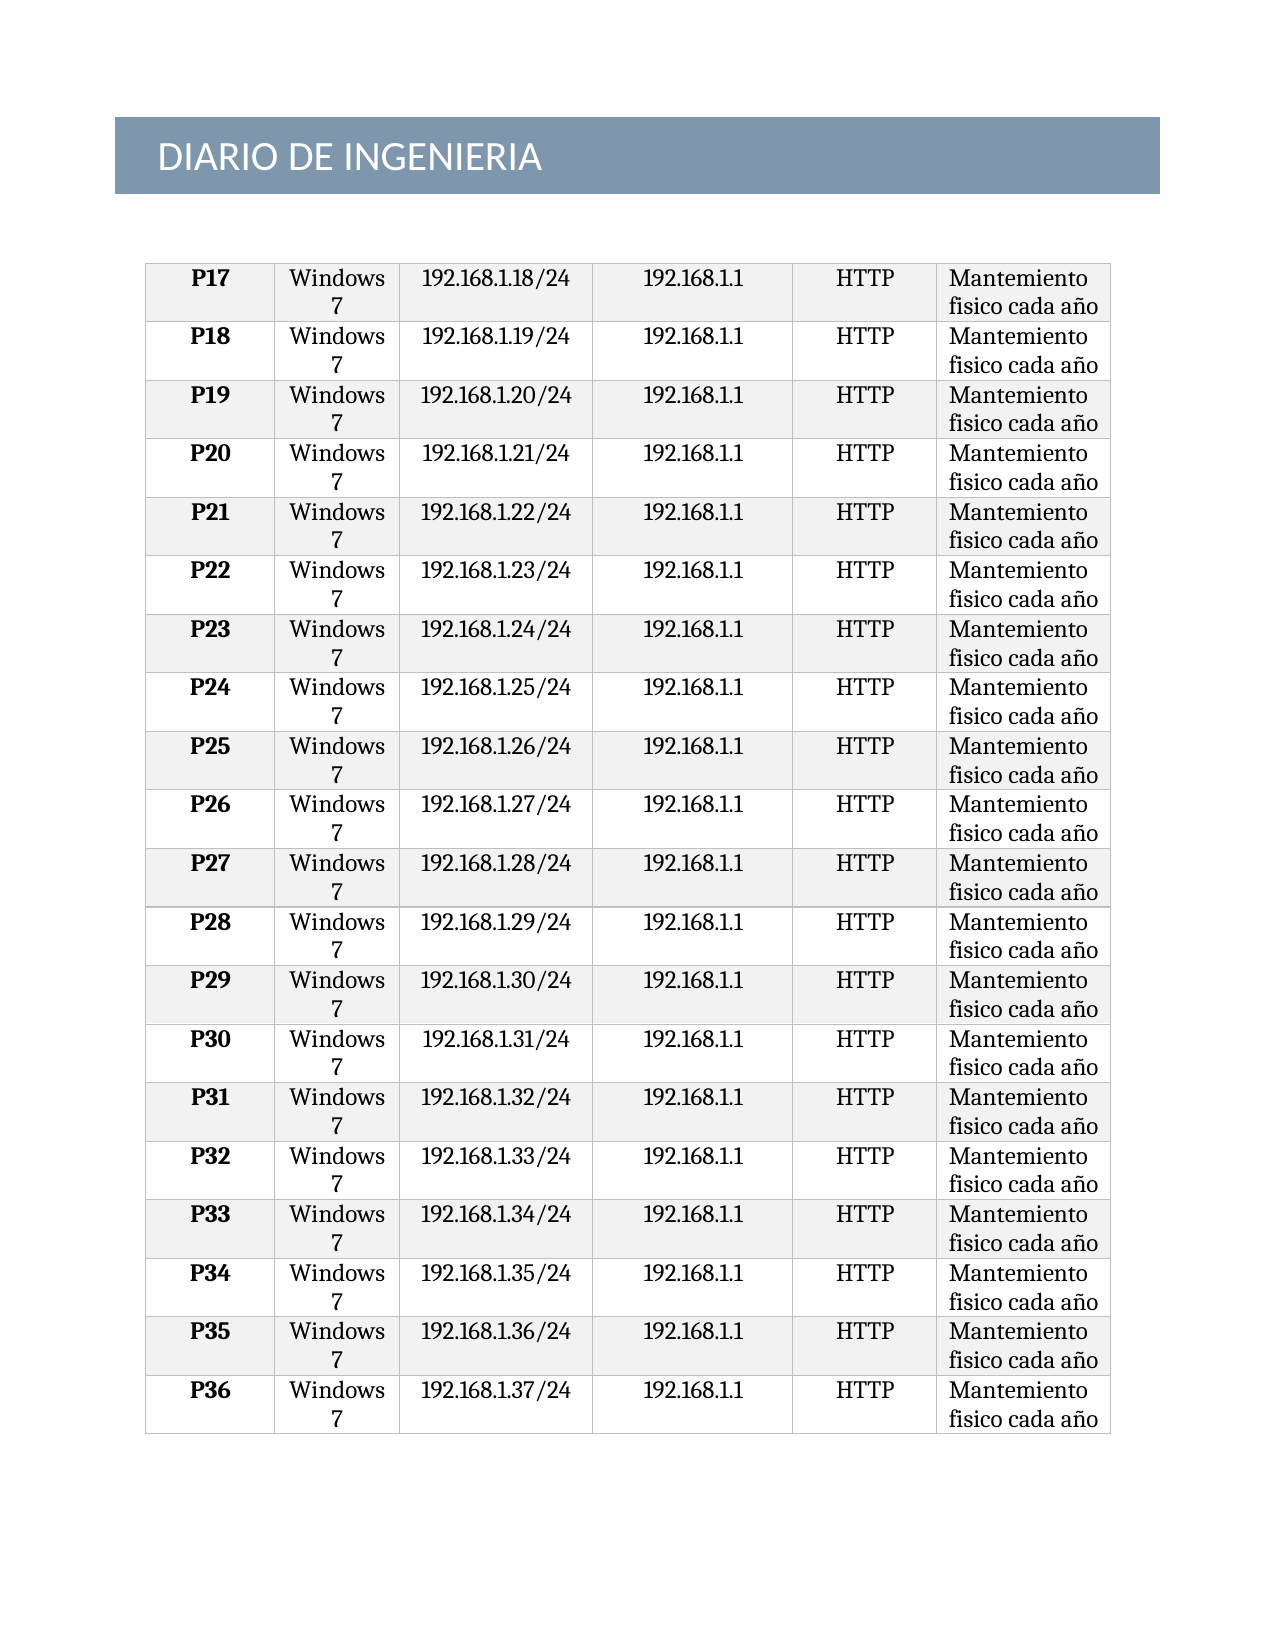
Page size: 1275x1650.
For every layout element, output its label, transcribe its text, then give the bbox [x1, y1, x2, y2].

table_cell 192.168.1.1 [593, 381, 792, 438]
table_cell P34 [146, 1259, 274, 1316]
table_cell HTTP [793, 908, 936, 965]
table_cell Windows 7 [275, 498, 399, 555]
table_cell 192.168.1.20/24 [400, 381, 592, 438]
table_cell Windows 7 [275, 322, 399, 379]
table_cell P18 [146, 322, 274, 379]
table_cell Windows 7 [275, 615, 399, 672]
table_cell 192.168.1.34/24 [400, 1200, 592, 1258]
table_cell P31 [146, 1083, 274, 1141]
table_cell Mantemiento fisico cada año [937, 264, 1110, 321]
table_cell 192.168.1.1 [593, 1317, 792, 1375]
table_cell Windows 7 [275, 673, 399, 731]
table_cell 192.168.1.1 [593, 615, 792, 672]
table_cell 192.168.1.1 [593, 1142, 792, 1199]
table_cell 192.168.1.1 [593, 1200, 792, 1258]
table_cell Mantemiento fisico cada año [937, 381, 1110, 438]
table_cell Mantemiento fisico cada año [937, 615, 1110, 672]
table_cell HTTP [793, 381, 936, 438]
table_cell P36 [146, 1376, 274, 1433]
table_cell P29 [146, 966, 274, 1023]
table_cell Mantemiento fisico cada año [937, 1317, 1110, 1375]
table_cell 192.168.1.1 [593, 556, 792, 614]
table_cell HTTP [793, 790, 936, 848]
table_cell 192.168.1.25/24 [400, 673, 592, 731]
table_cell 192.168.1.1 [593, 1376, 792, 1433]
table_cell Mantemiento fisico cada año [937, 1142, 1110, 1199]
table_cell Windows 7 [275, 1317, 399, 1375]
table_cell HTTP [793, 264, 936, 321]
table_cell 192.168.1.27/24 [400, 790, 592, 848]
table_cell Windows 7 [275, 439, 399, 497]
table_cell 192.168.1.1 [593, 673, 792, 731]
table_cell HTTP [793, 1317, 936, 1375]
table_cell Mantemiento fisico cada año [937, 790, 1110, 848]
table_cell P30 [146, 1025, 274, 1082]
table_cell Windows 7 [275, 556, 399, 614]
table_cell Mantemiento fisico cada año [937, 1083, 1110, 1141]
table_cell P32 [146, 1142, 274, 1199]
table_cell Windows 7 [275, 849, 399, 906]
table_cell 192.168.1.31/24 [400, 1025, 592, 1082]
table_cell Windows 7 [275, 1083, 399, 1141]
table_cell Mantemiento fisico cada año [937, 966, 1110, 1023]
table_cell HTTP [793, 498, 936, 555]
table_cell 192.168.1.1 [593, 322, 792, 379]
table_cell 192.168.1.19/24 [400, 322, 592, 379]
table_cell Windows 7 [275, 790, 399, 848]
table_cell 192.168.1.35/24 [400, 1259, 592, 1316]
table_cell HTTP [793, 615, 936, 672]
table_cell Mantemiento fisico cada año [937, 1259, 1110, 1316]
table_cell Mantemiento fisico cada año [937, 732, 1110, 789]
table_cell Mantemiento fisico cada año [937, 849, 1110, 906]
table_cell 192.168.1.30/24 [400, 966, 592, 1023]
table_cell P19 [146, 381, 274, 438]
table_cell P22 [146, 556, 274, 614]
table_cell HTTP [793, 1025, 936, 1082]
table_cell 192.168.1.26/24 [400, 732, 592, 789]
table_cell 192.168.1.1 [593, 849, 792, 906]
table_cell 192.168.1.23/24 [400, 556, 592, 614]
table_cell HTTP [793, 1259, 936, 1316]
table_cell HTTP [793, 732, 936, 789]
table_cell P35 [146, 1317, 274, 1375]
table_cell 192.168.1.1 [593, 1025, 792, 1082]
table_cell HTTP [793, 849, 936, 906]
table_cell Windows 7 [275, 966, 399, 1023]
table_cell Windows 7 [275, 1142, 399, 1199]
table_cell 192.168.1.36/24 [400, 1317, 592, 1375]
table_cell Windows 7 [275, 1200, 399, 1258]
table_cell Mantemiento fisico cada año [937, 556, 1110, 614]
table_cell P21 [146, 498, 274, 555]
table_cell HTTP [793, 966, 936, 1023]
table_cell P33 [146, 1200, 274, 1258]
table_cell HTTP [793, 439, 936, 497]
table_cell 192.168.1.1 [593, 732, 792, 789]
table_cell 192.168.1.1 [593, 498, 792, 555]
table_cell Windows 7 [275, 1025, 399, 1082]
table_cell 192.168.1.28/24 [400, 849, 592, 906]
table_cell Windows 7 [275, 1376, 399, 1433]
table_cell Windows 7 [275, 381, 399, 438]
table_cell P28 [146, 908, 274, 965]
table_cell HTTP [793, 1200, 936, 1258]
table_cell 192.168.1.22/24 [400, 498, 592, 555]
table_cell P25 [146, 732, 274, 789]
table_cell 192.168.1.18/24 [400, 264, 592, 321]
table_cell Windows 7 [275, 1259, 399, 1316]
table_cell P20 [146, 439, 274, 497]
table_cell Windows 7 [275, 264, 399, 321]
table_cell 192.168.1.37/24 [400, 1376, 592, 1433]
table_cell 192.168.1.1 [593, 790, 792, 848]
table_cell Windows 7 [275, 732, 399, 789]
table_cell Mantemiento fisico cada año [937, 439, 1110, 497]
table_cell 192.168.1.29/24 [400, 908, 592, 965]
table_cell Mantemiento fisico cada año [937, 673, 1110, 731]
table_cell P27 [146, 849, 274, 906]
table_cell 192.168.1.1 [593, 264, 792, 321]
table_cell P24 [146, 673, 274, 731]
table_cell HTTP [793, 1376, 936, 1433]
table_cell Windows 7 [275, 908, 399, 965]
table_cell 192.168.1.1 [593, 1083, 792, 1141]
table_cell 192.168.1.21/24 [400, 439, 592, 497]
table_cell 192.168.1.33/24 [400, 1142, 592, 1199]
table_cell HTTP [793, 1142, 936, 1199]
table_cell Mantemiento fisico cada año [937, 498, 1110, 555]
table_cell Mantemiento fisico cada año [937, 1200, 1110, 1258]
table_cell 192.168.1.1 [593, 966, 792, 1023]
table_cell HTTP [793, 322, 936, 379]
table_cell P23 [146, 615, 274, 672]
table_cell 192.168.1.1 [593, 1259, 792, 1316]
table_cell HTTP [793, 1083, 936, 1141]
table_cell HTTP [793, 556, 936, 614]
table_cell 192.168.1.1 [593, 908, 792, 965]
table_cell Mantemiento fisico cada año [937, 908, 1110, 965]
table_cell Mantemiento fisico cada año [937, 1376, 1110, 1433]
table_cell 192.168.1.32/24 [400, 1083, 592, 1141]
table_cell P17 [146, 264, 274, 321]
table_cell Mantemiento fisico cada año [937, 322, 1110, 379]
table_cell Mantemiento fisico cada año [937, 1025, 1110, 1082]
table_cell 192.168.1.24/24 [400, 615, 592, 672]
table_cell HTTP [793, 673, 936, 731]
table_cell 192.168.1.1 [593, 439, 792, 497]
table_cell P26 [146, 790, 274, 848]
